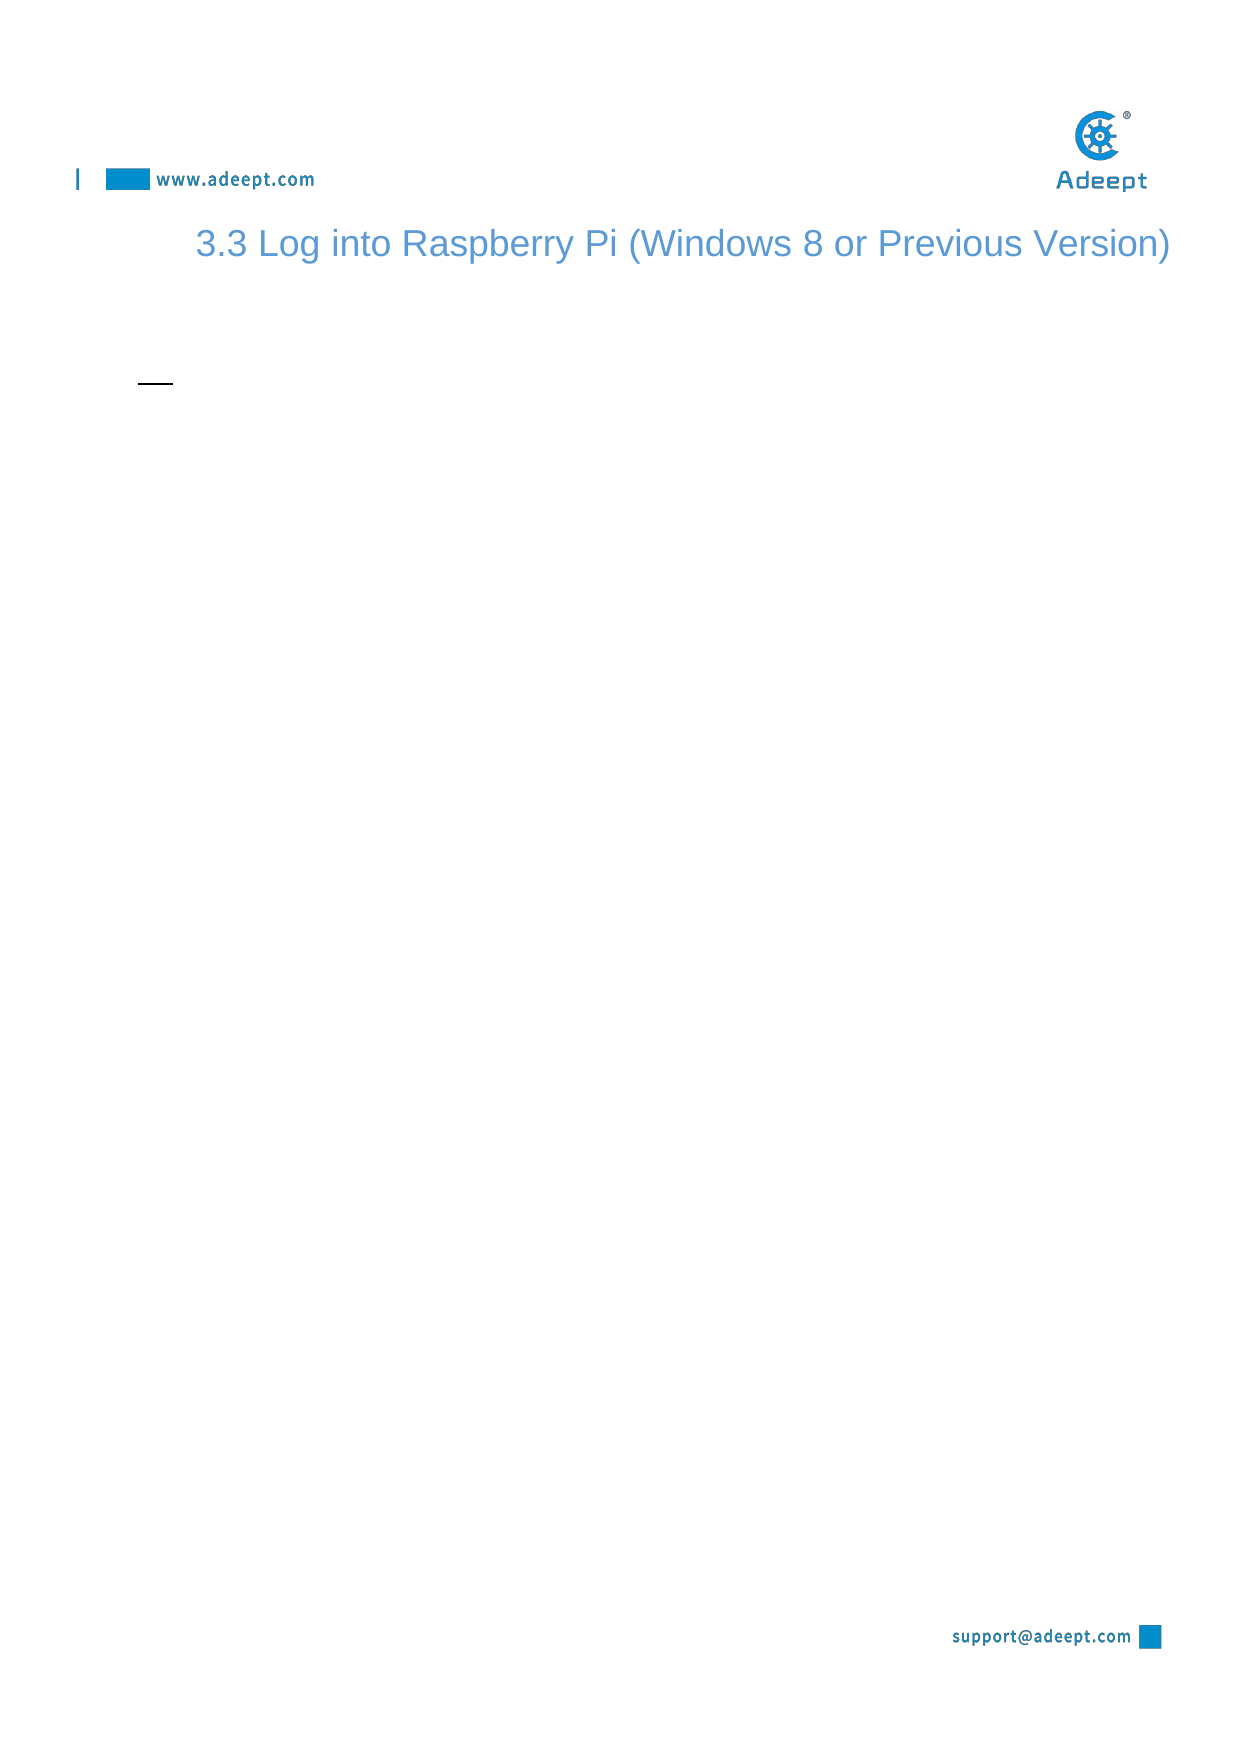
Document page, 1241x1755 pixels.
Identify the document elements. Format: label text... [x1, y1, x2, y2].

list Log into Raspberry Pi (Windows 8 or Previous Version) [195, 221, 1178, 264]
